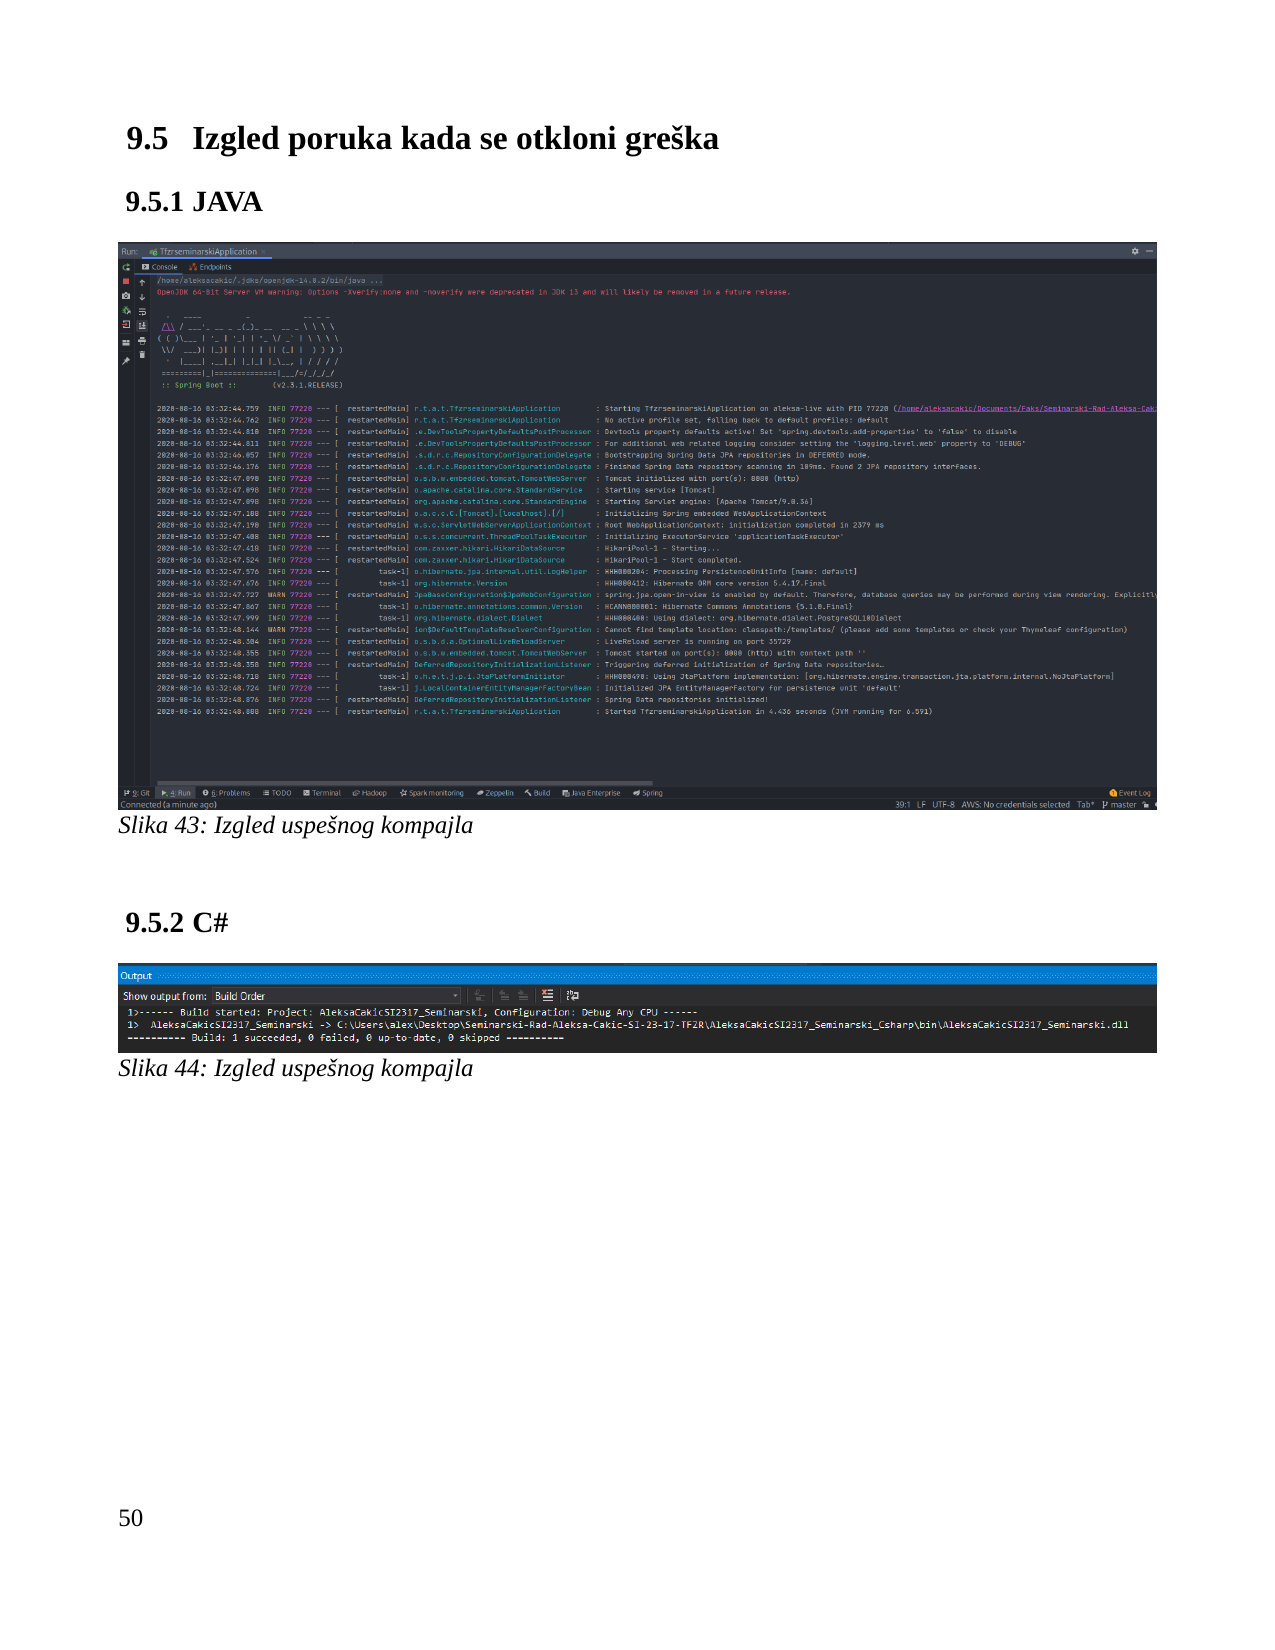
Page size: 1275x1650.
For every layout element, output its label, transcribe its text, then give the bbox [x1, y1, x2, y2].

text Slika 44: Izgled uspešnog kompajla [118, 1053, 1157, 1082]
subtitle C# [118, 905, 1157, 939]
picture [118, 242, 1157, 810]
picture [118, 963, 1157, 1053]
text Slika 43: Izgled uspešnog kompajla [118, 810, 1157, 839]
subtitle Izgled poruka kada se otkloni greška [118, 118, 1157, 157]
subtitle JAVA [118, 184, 1157, 218]
